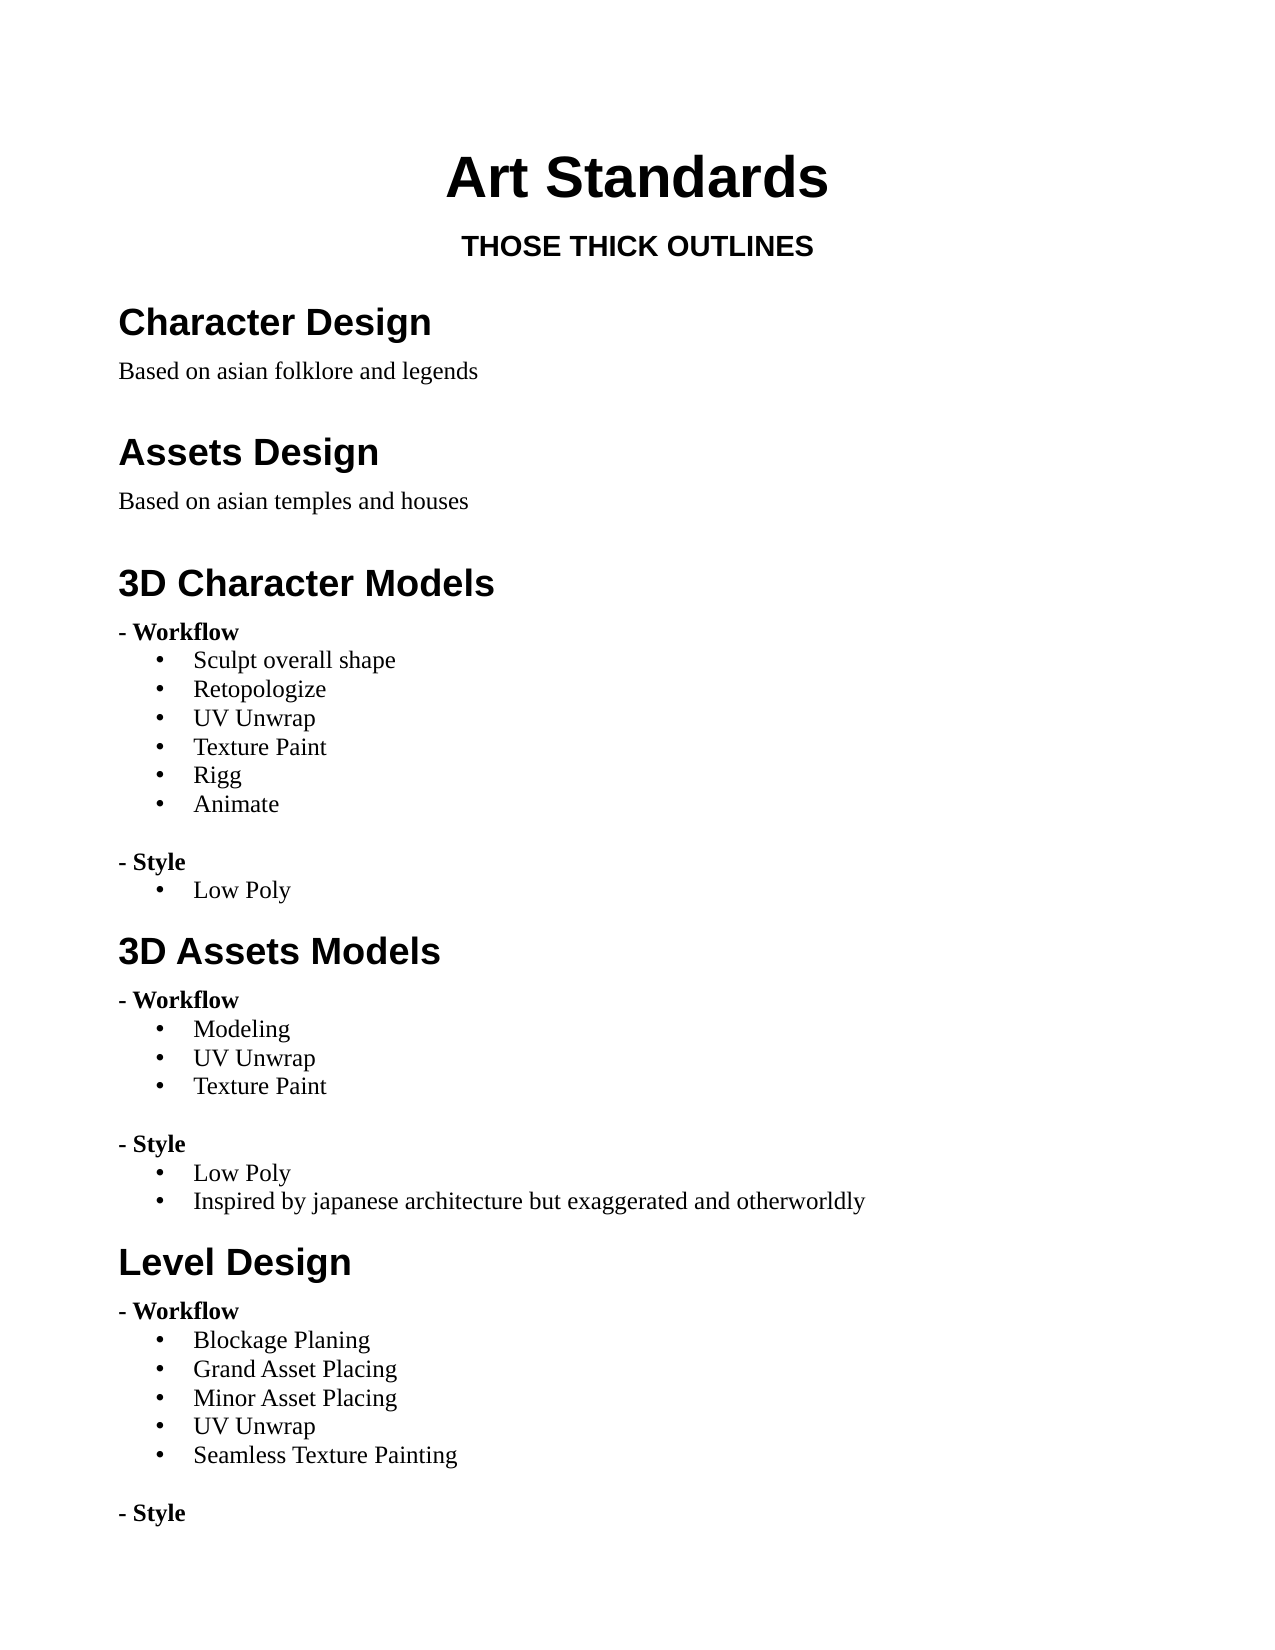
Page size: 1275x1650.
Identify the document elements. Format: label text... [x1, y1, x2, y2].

subtitle Assets Design [118, 430, 1157, 474]
list Blockage Planing [156, 1325, 1157, 1354]
text - Style [118, 1129, 1157, 1158]
list Low Poly [156, 1158, 1157, 1186]
list Grand Asset Placing [156, 1354, 1157, 1383]
list Rigg [156, 760, 1157, 789]
list UV Unwrap [156, 1043, 1157, 1071]
subtitle Level Design [118, 1240, 1157, 1284]
subtitle 3D Assets Models [118, 929, 1157, 973]
list Texture Paint [156, 1071, 1157, 1129]
text - Style [118, 847, 1157, 875]
subtitle THOSE THICK OUTLINES [118, 229, 1157, 262]
list UV Unwrap [156, 703, 1157, 732]
text - Workflow [118, 1296, 1157, 1325]
text - Style [118, 1498, 1157, 1526]
list Minor Asset Placing [156, 1383, 1157, 1411]
text Based on asian temples and houses [118, 486, 1157, 515]
text - Workflow [118, 985, 1157, 1014]
list Modeling [156, 1014, 1157, 1043]
text Based on asian folklore and legends [118, 356, 1157, 385]
list Inspired by japanese architecture but exaggerated and otherworldly [156, 1186, 1157, 1215]
subtitle Character Design [118, 300, 1157, 344]
list Animate [156, 789, 1157, 818]
subtitle 3D Character Models [118, 560, 1157, 604]
title Art Standards [118, 143, 1157, 210]
list Sculpt overall shape [156, 645, 1157, 674]
text - Workflow [118, 617, 1157, 645]
list Retopologize [156, 674, 1157, 703]
list Seamless Texture Painting [156, 1440, 1157, 1469]
list UV Unwrap [156, 1411, 1157, 1440]
list Low Poly [156, 875, 1157, 904]
list Texture Paint [156, 732, 1157, 760]
